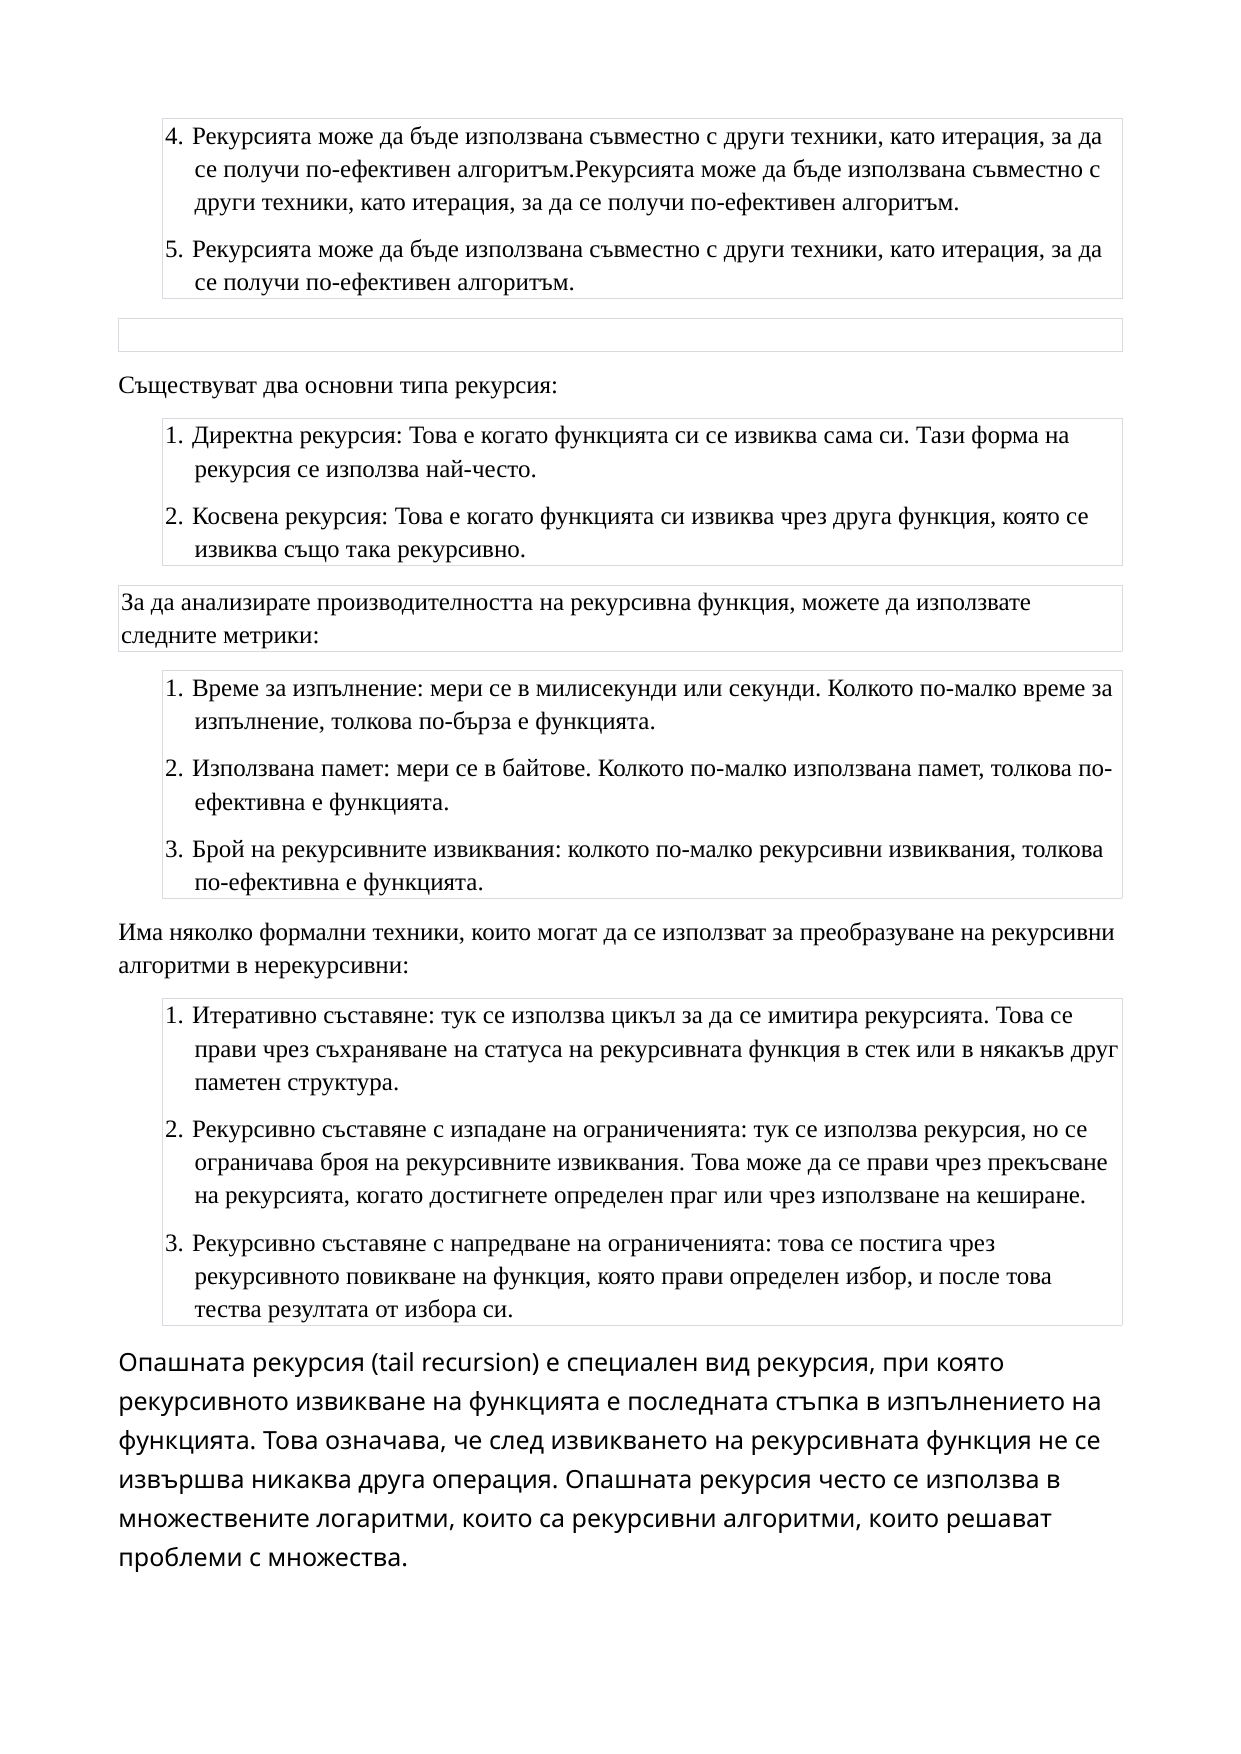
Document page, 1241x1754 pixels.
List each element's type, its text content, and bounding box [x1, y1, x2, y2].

list Използвана памет: мери се в байтове. Колкото по-малко използвана памет, толкова по-ефективна е функцията. [163, 751, 1122, 815]
list Рекурсията може да бъде използвана съвместно с други техники, като итерация, за да се получи по-ефективен алгоритъм. [163, 232, 1122, 298]
list Време за изпълнение: мери се в милисекунди или секунди. Колкото по-малко време за изпълнение, толкова по-бърза е функцията. [163, 671, 1122, 735]
list Брой на рекурсивните извиквания: колкото по-малко рекурсивни извиквания, толкова по-ефективна е функцията. [163, 832, 1122, 898]
text Съществуват два основни типа рекурсия: [118, 370, 1122, 399]
list Рекурсивно съставяне с изпадане на ограниченията: тук се използва рекурсия, но се ограничава броя на рекурсивните извиквания. Това може да се прави чрез прекъсване на рекурсията, когато достигнете определен праг или чрез използване на кеширане. [163, 1112, 1122, 1209]
list Итеративно съставяне: тук се използва цикъл за да се имитира рекурсията. Това се прави чрез съхраняване на статуса на рекурсивната функция в стек или в някакъв друг паметен структура. [163, 999, 1122, 1095]
list Рекурсията може да бъде използвана съвместно с други техники, като итерация, за да се получи по-ефективен алгоритъм.Рекурсията може да бъде използвана съвместно с други техники, като итерация, за да се получи по-ефективен алгоритъм. [163, 119, 1122, 216]
text За да анализирате производителността на рекурсивна функция, можете да използвате следните метрики: [119, 586, 1122, 651]
list Рекурсивно съставяне с напредване на ограниченията: това се постига чрез рекурсивното повикване на функция, която прави определен избор, и после това тества резултата от избора си. [163, 1225, 1122, 1325]
list Косвена рекурсия: Това е когато функцията си извиква чрез друга функция, която се извиква също така рекурсивно. [163, 499, 1122, 565]
text Има няколко формални техники, които могат да се използват за преобразуване на рекурсивни алгоритми в нерекурсивни: [118, 917, 1122, 979]
text Опашната рекурсия (tail recursion) е специален вид рекурсия, при която рекурсивното извикване на функцията е последната стъпка в изпълнението на функцията. Това означава, че след извикването на рекурсивната функция не се извършва никаква друга операция. Опашната рекурсия често се използва в множествените логаритми, които са рекурсивни алгоритми, които решават проблеми с множества. [118, 1344, 1122, 1574]
list Директна рекурсия: Това е когато функцията си се извиква сама си. Тази форма на рекурсия се използва най-често. [163, 419, 1122, 482]
